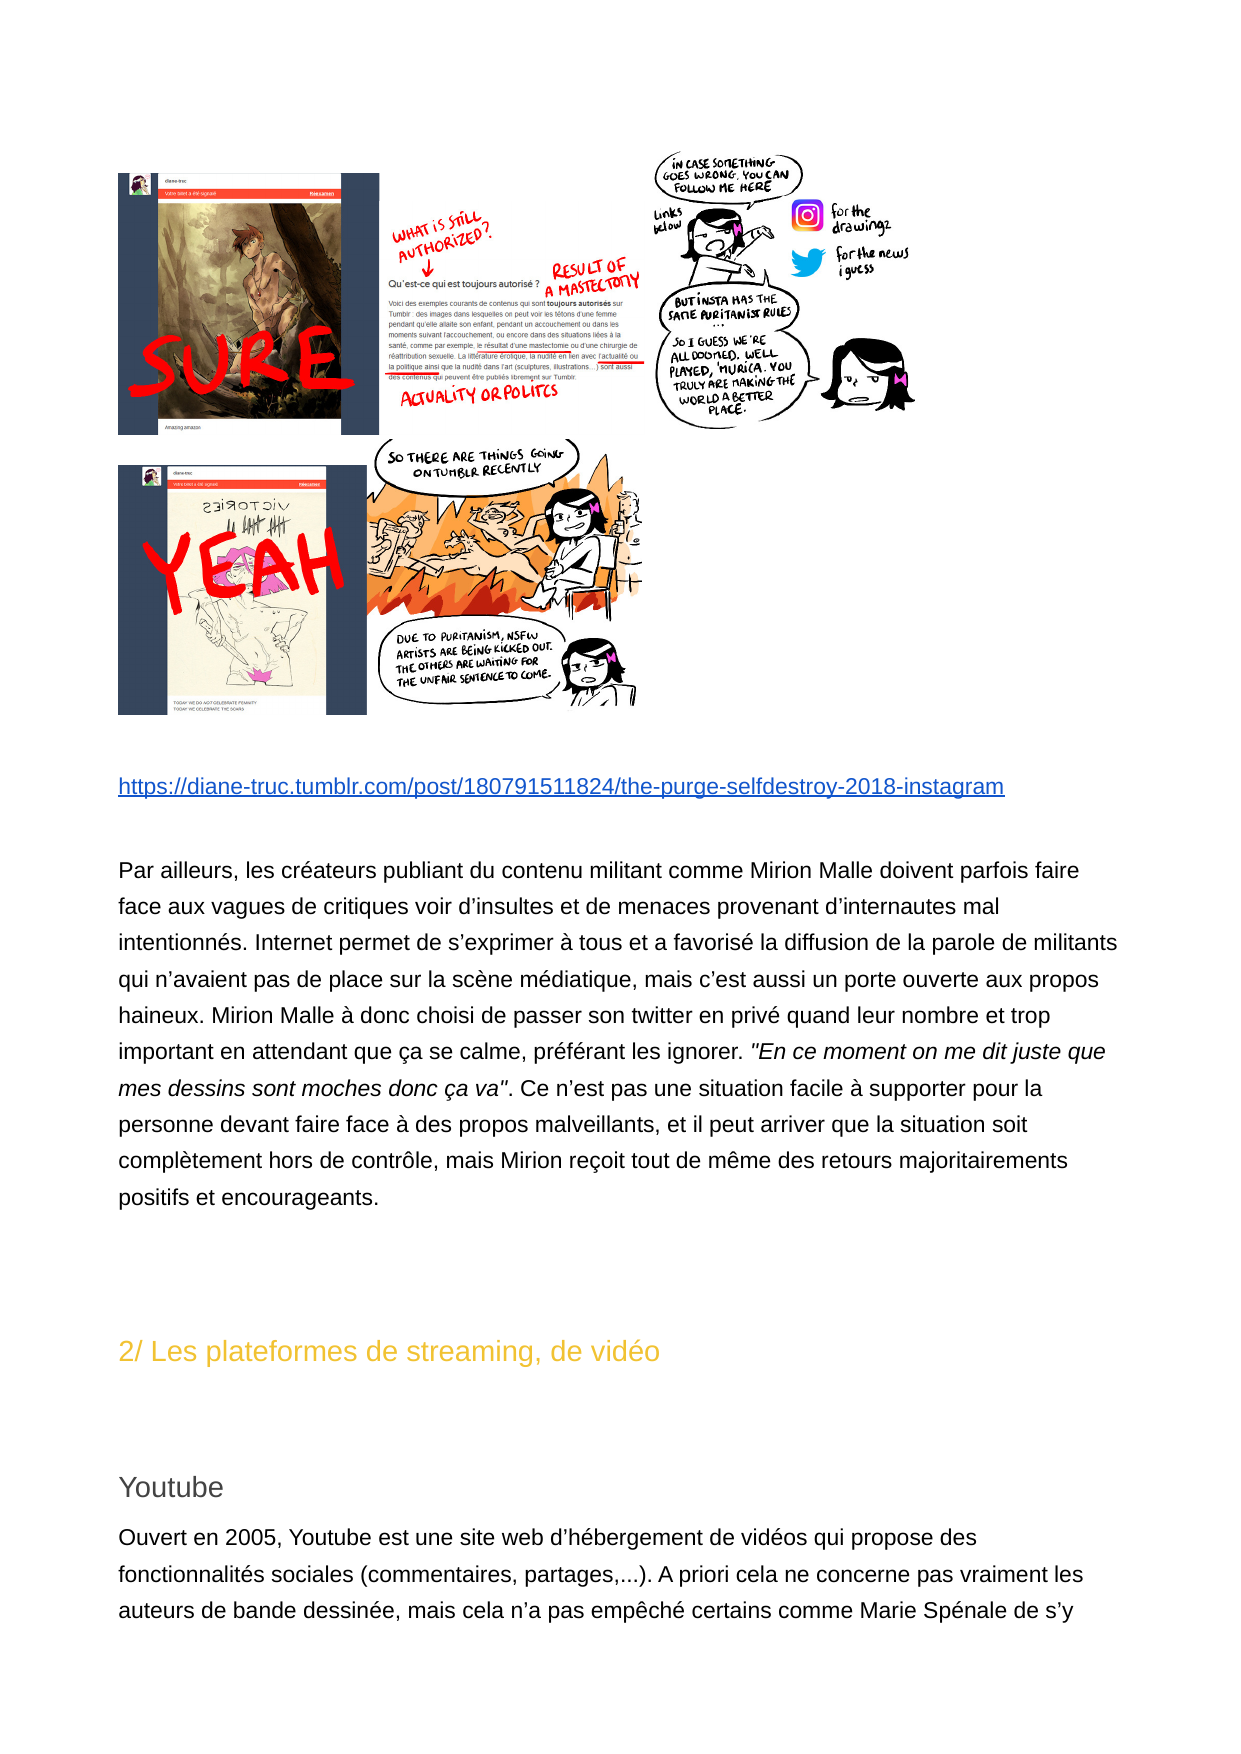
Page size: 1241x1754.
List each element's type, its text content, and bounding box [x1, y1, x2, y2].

text Par ailleurs, les créateurs publiant du contenu militant comme Mirion Malle doivent parfois faire face aux vagues de critiques voir d’insultes et de menaces provenant d’internautes mal intentionnés. Internet permet de s’exprimer à tous et a favorisé la diffusion de la parole de militants qui n’avaient pas de place sur la scène médiatique, mais c’est aussi un porte ouverte aux propos haineux. Mirion Malle à donc choisi de passer son twitter en privé quand leur nombre et trop important en attendant que ça se calme, préférant les ignorer. "En ce moment on me dit juste que mes dessins sont moches donc ça va". Ce n’est pas une situation facile à supporter pour la personne devant faire face à des propos malveillants, et il peut arriver que la situation soit complètement hors de contrôle, mais Mirion reçoit tout de même des retours majoritairements positifs et encourageants. [118, 857, 1122, 1210]
subtitle 2/ Les plateformes de streaming, de vidéo [118, 1334, 1122, 1368]
subtitle Youtube [118, 1469, 1122, 1503]
picture [118, 439, 642, 715]
text Ouvert en 2005, Youtube est une site web d’hébergement de vidéos qui propose des fonctionnalités sociales (commentaires, partages,...). A priori cela ne concerne pas vraiment les auteurs de bande dessinée, mais cela n’a pas empêché certains comme Marie Spénale de s’y [118, 1524, 1122, 1623]
text https://diane-truc.tumblr.com/post/180791511824/the-purge-selfdestroy-2018-instagram [118, 773, 1122, 799]
picture [118, 151, 929, 435]
